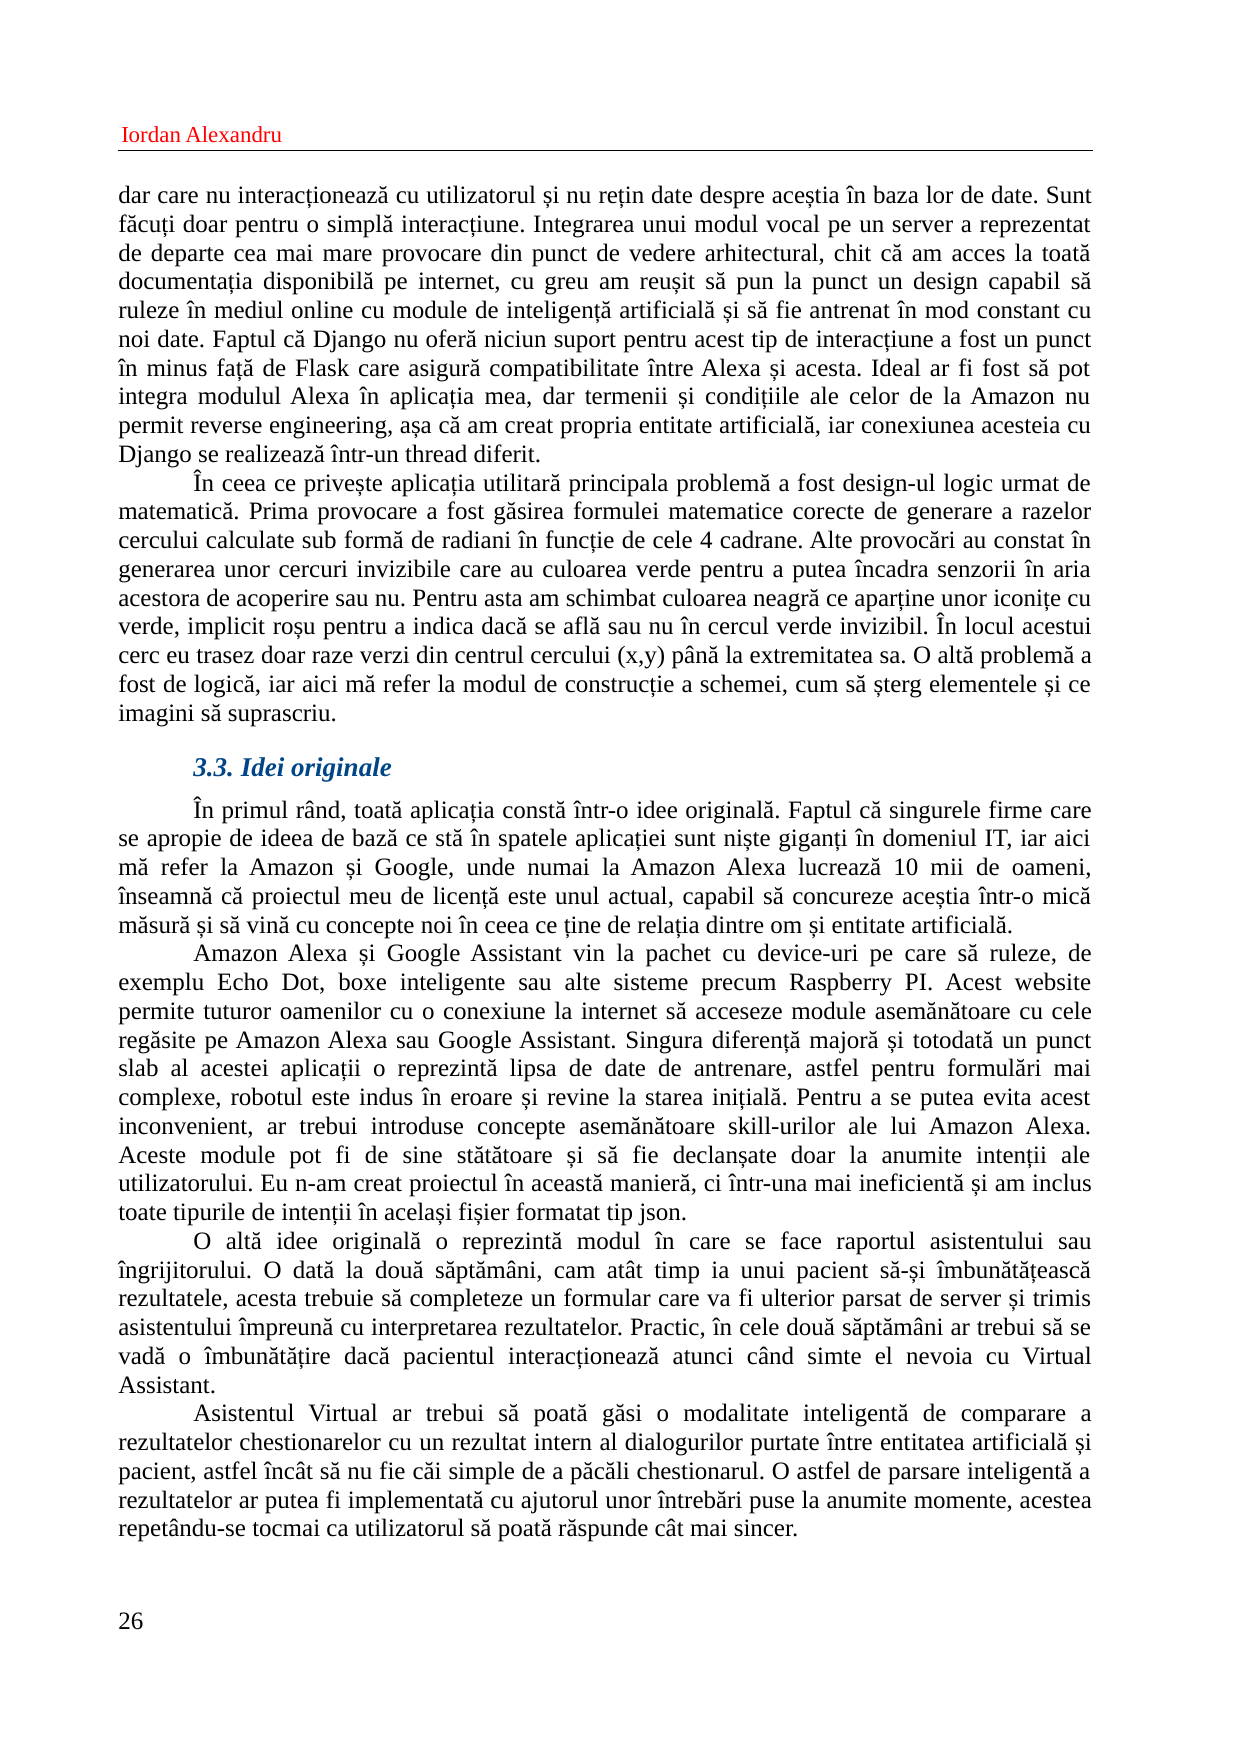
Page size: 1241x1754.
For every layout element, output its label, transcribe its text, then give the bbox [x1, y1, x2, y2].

text În ceea ce privește aplicația utilitară principala problemă a fost design-ul logic urmat de matematică. Prima provocare a fost găsirea formulei matematice corecte de generare a razelor cercului calculate sub formă de radiani în funcție de cele 4 cadrane. Alte provocări au constat în generarea unor cercuri invizibile care au culoarea verde pentru a putea încadra senzorii în aria acestora de acoperire sau nu. Pentru asta am schimbat culoarea neagră ce aparține unor iconițe cu verde, implicit roșu pentru a indica dacă se află sau nu în cercul verde invizibil. În locul acestui cerc eu trasez doar raze verzi din centrul cercului (x,y) până la extremitatea sa. O altă problemă a fost de logică, iar aici mă refer la modul de construcție a schemei, cum să șterg elementele și ce imagini să suprascriu. [118, 468, 1093, 726]
text Amazon Alexa și Google Assistant vin la pachet cu device-uri pe care să ruleze, de exemplu Echo Dot, boxe inteligente sau alte sisteme precum Raspberry PI. Acest website permite tuturor oamenilor cu o conexiune la internet să acceseze module asemănătoare cu cele regăsite pe Amazon Alexa sau Google Assistant. Singura diferență majoră și totodată un punct slab al acestei aplicații o reprezintă lipsa de date de antrenare, astfel pentru formulări mai complexe, robotul este indus în eroare și revine la starea inițială. Pentru a se putea evita acest inconvenient, ar trebui introduse concepte asemănătoare skill-urilor ale lui Amazon Alexa. Aceste module pot fi de sine stătătoare și să fie declanșate doar la anumite intenții ale utilizatorului. Eu n-am creat proiectul în această manieră, ci într-una mai ineficientă și am inclus toate tipurile de intenții în același fișier formatat tip json. [118, 938, 1093, 1226]
text Asistentul Virtual ar trebui să poată găsi o modalitate inteligentă de comparare a rezultatelor chestionarelor cu un rezultat intern al dialogurilor purtate între entitatea artificială și pacient, astfel încât să nu fie căi simple de a păcăli chestionarul. O astfel de parsare inteligentă a rezultatelor ar putea fi implementată cu ajutorul unor întrebări puse la anumite momente, acestea repetându-se tocmai ca utilizatorul să poată răspunde cât mai sincer. [118, 1398, 1093, 1542]
text În primul rând, toată aplicația constă într-o idee originală. Faptul că singurele firme care se apropie de ideea de bază ce stă în spatele aplicației sunt niște giganți în domeniul IT, iar aici mă refer la Amazon și Google, unde numai la Amazon Alexa lucrează 10 mii de oameni, înseamnă că proiectul meu de licență este unul actual, capabil să concureze aceștia într-o mică măsură și să vină cu concepte noi în ceea ce ține de relația dintre om și entitate artificială. [118, 795, 1093, 938]
text O altă idee originală o reprezintă modul în care se face raportul asistentului sau îngrijitorului. O dată la două săptămâni, cam atât timp ia unui pacient să-și îmbunătățească rezultatele, acesta trebuie să completeze un formular care va fi ulterior parsat de server și trimis asistentului împreună cu interpretarea rezultatelor. Practic, în cele două săptămâni ar trebui să se vadă o îmbunătățire dacă pacientul interacționează atunci când simte el nevoia cu Virtual Assistant. [118, 1226, 1093, 1398]
subtitle Idei originale [193, 751, 1093, 782]
text dar care nu interacționează cu utilizatorul și nu rețin date despre aceștia în baza lor de date. Sunt făcuți doar pentru o simplă interacțiune. Integrarea unui modul vocal pe un server a reprezentat de departe cea mai mare provocare din punct de vedere arhitectural, chit că am acces la toată documentația disponibilă pe internet, cu greu am reușit să pun la punct un design capabil să ruleze în mediul online cu module de inteligență artificială și să fie antrenat în mod constant cu noi date. Faptul că Django nu oferă niciun suport pentru acest tip de interacțiune a fost un punct în minus față de Flask care asigură compatibilitate între Alexa și acesta. Ideal ar fi fost să pot integra modulul Alexa în aplicația mea, dar termenii și condițiile ale celor de la Amazon nu permit reverse engineering, așa că am creat propria entitate artificială, iar conexiunea acesteia cu Django se realizează într-un thread diferit. [118, 180, 1093, 468]
